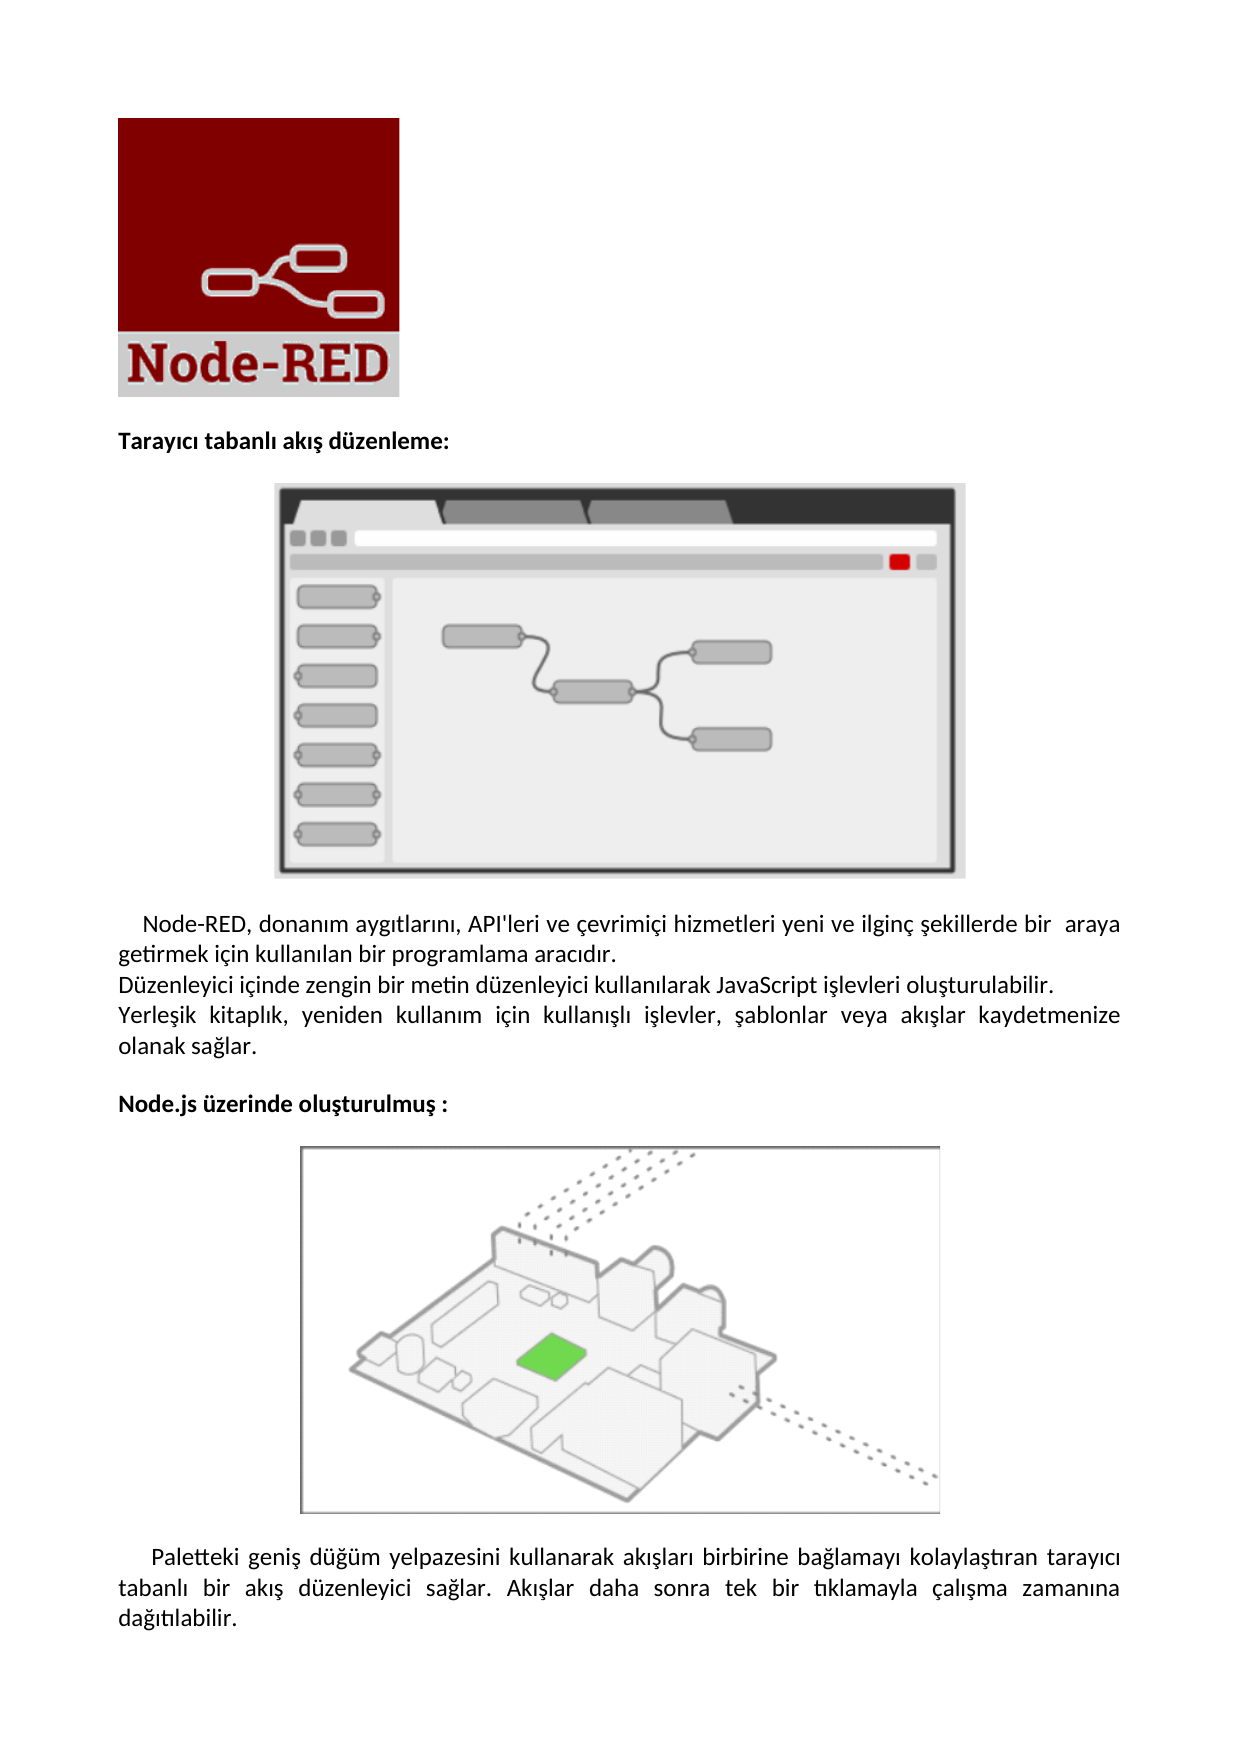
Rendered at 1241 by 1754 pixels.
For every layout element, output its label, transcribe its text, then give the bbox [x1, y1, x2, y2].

text Düzenleyici içinde zengin bir metin düzenleyici kullanılarak JavaScript işlevleri oluşturulabilir. [118, 969, 1122, 999]
text Paletteki geniş düğüm yelpazesini kullanarak akışları birbirine bağlamayı kolaylaştıran tarayıcı tabanlı bir akış düzenleyici sağlar. Akışlar daha sonra tek bir tıklamayla çalışma zamanına dağıtılabilir. [118, 1541, 1122, 1633]
text Yerleşik kitaplık, yeniden kullanım için kullanışlı işlevler, şablonlar veya akışlar kaydetmenize olanak sağlar. [118, 999, 1122, 1060]
text Node-RED, donanım aygıtlarını, API'leri ve çevrimiçi hizmetleri yeni ve ilginç şekillerde bir araya getirmek için kullanılan bir programlama aracıdır. [118, 908, 1122, 969]
text Node.js üzerinde oluşturulmuş : [118, 1088, 1122, 1119]
text Tarayıcı tabanlı akış düzenleme: [118, 425, 1122, 455]
